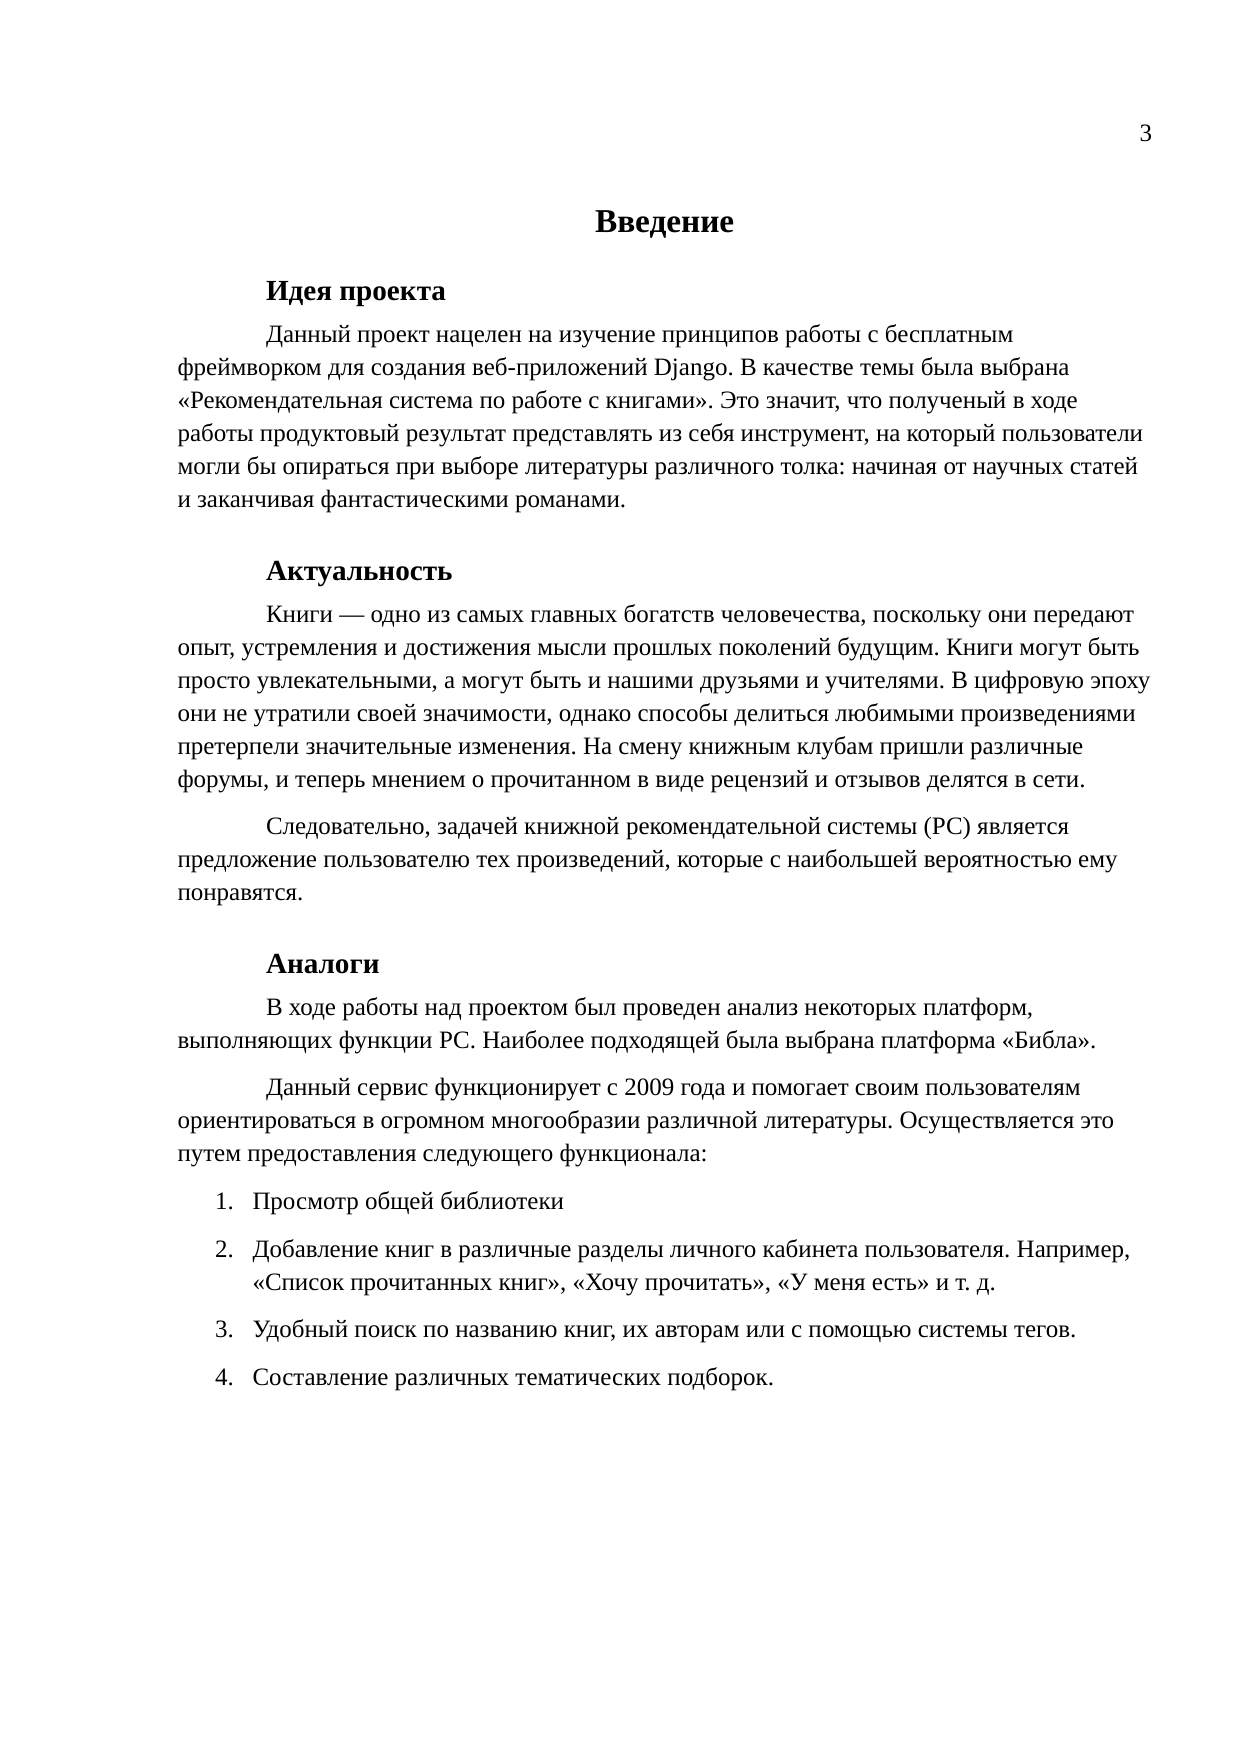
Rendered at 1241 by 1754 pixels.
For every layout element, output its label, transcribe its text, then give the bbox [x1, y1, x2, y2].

subtitle Идея проекта [177, 273, 1152, 307]
text В ходе работы над проектом был проведен анализ некоторых платформ, выполняющих функции РС. Наиболее подходящей была выбрана платформа «Библа». [177, 992, 1152, 1054]
subtitle Аналоги [177, 946, 1152, 979]
subtitle Введение [177, 201, 1152, 240]
text Данный сервис функционирует с 2009 года и помогает своим пользователям ориентироваться в огромном многообразии различной литературы. Осуществляется это путем предоставления следующего функционала: [177, 1072, 1152, 1167]
list Просмотр общей библиотеки [215, 1186, 1152, 1215]
text Книги — одно из самых главных богатств человечества, поскольку они передают опыт, устремления и достижения мысли прошлых поколений будущим. Книги могут быть просто увлекательными, а могут быть и нашими друзьями и учителями. В цифровую эпоху они не утратили своей значимости, однако способы делиться любимыми произведениями претерпели значительные изменения. На смену книжным клубам пришли различные форумы, и теперь мнением о прочитанном в виде рецензий и отзывов делятся в сети. [177, 599, 1152, 792]
text Данный проект нацелен на изучение принципов работы с бесплатным фреймворком для создания веб-приложений Django. В качестве темы была выбрана «Рекомендательная система по работе с книгами». Это значит, что полученый в ходе работы продуктовый результат представлять из себя инструмент, на который пользователи могли бы опираться при выборе литературы различного толка: начиная от научных статей и заканчивая фантастическими романами. [177, 319, 1152, 513]
subtitle Актуальность [177, 553, 1152, 586]
text Следовательно, задачей книжной рекомендательной системы (РС) является предложение пользователю тех произведений, которые с наибольшей вероятностью ему понравятся. [177, 811, 1152, 906]
list Добавление книг в различные разделы личного кабинета пользователя. Например, «Список прочитанных книг», «Хочу прочитать», «У меня есть» и т. д. [215, 1234, 1152, 1296]
list Составление различных тематических подборок. [215, 1362, 1152, 1391]
list Удобный поиск по названию книг, их авторам или с помощью системы тегов. [215, 1314, 1152, 1343]
